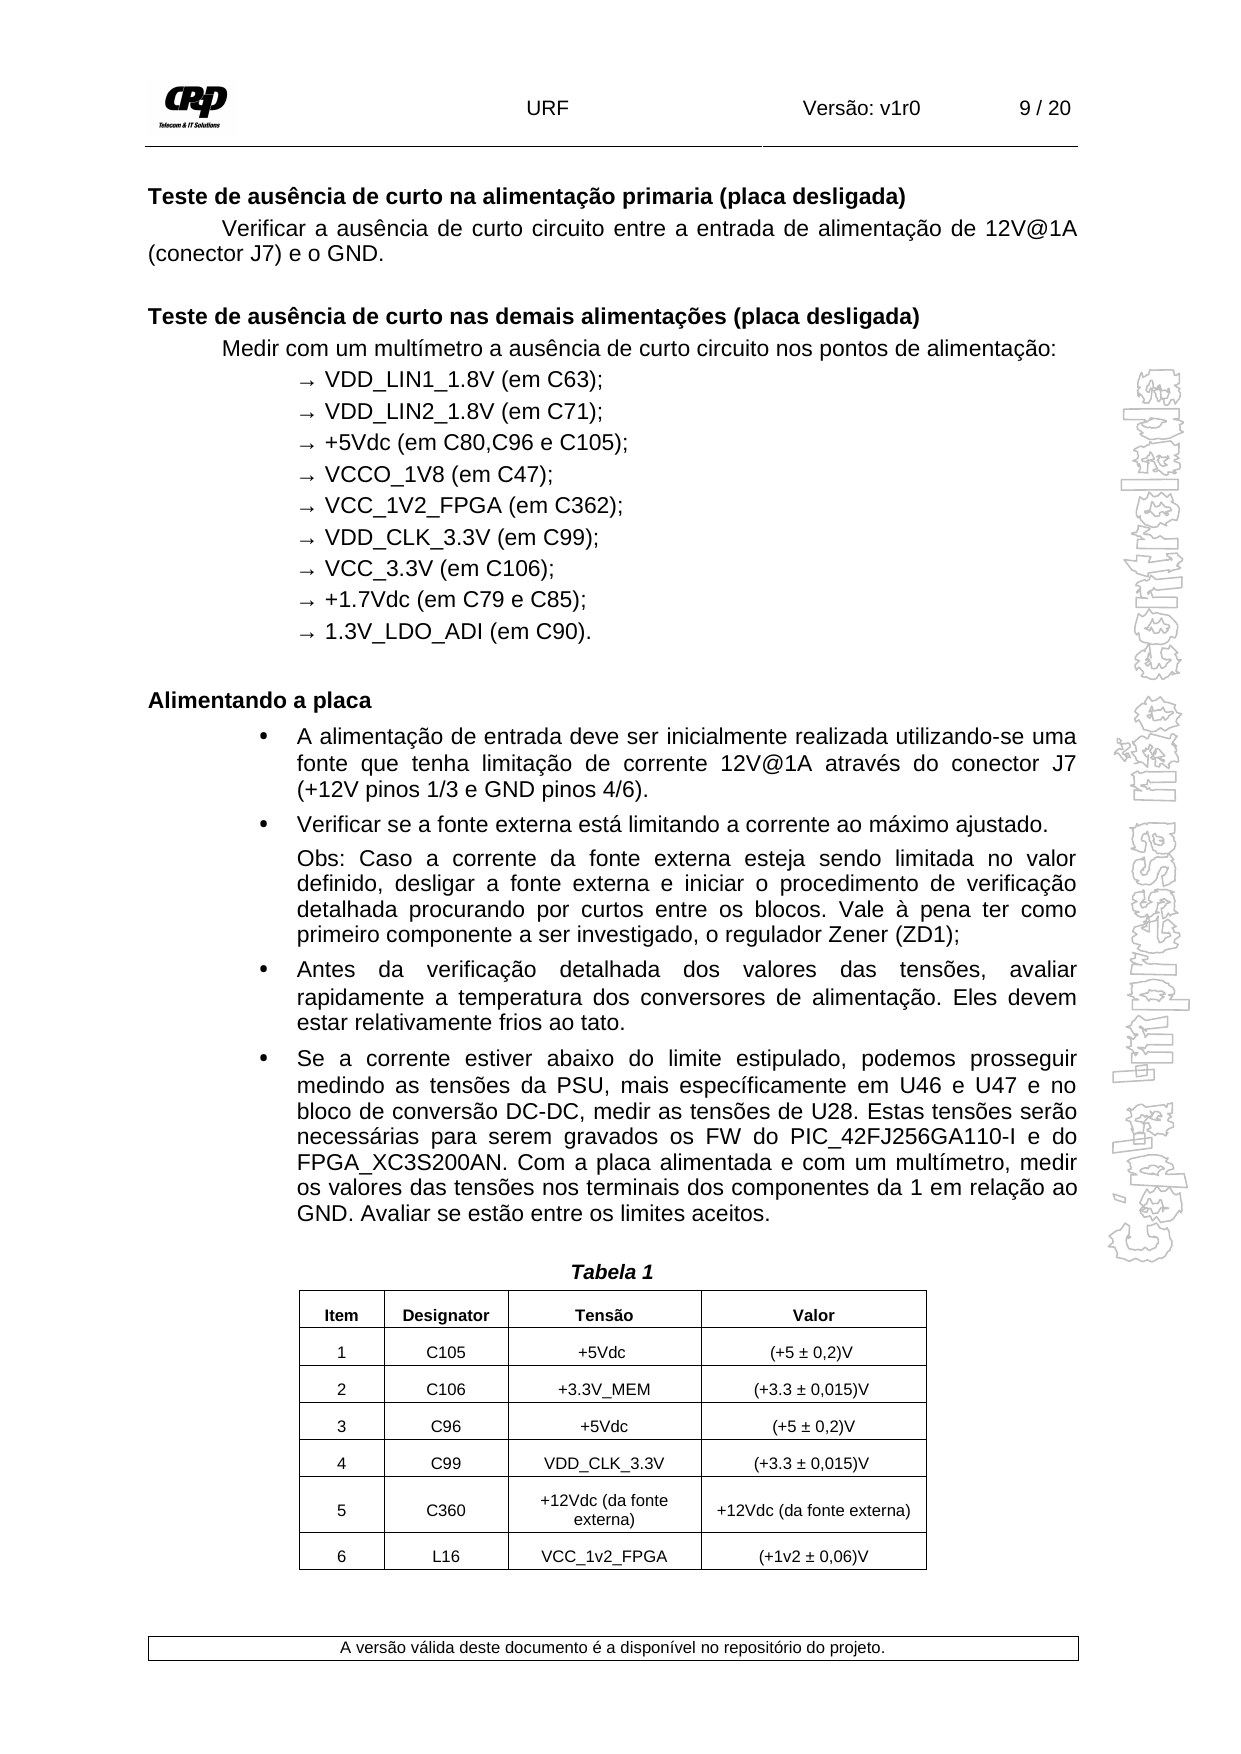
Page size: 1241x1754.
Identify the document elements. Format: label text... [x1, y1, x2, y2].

table_cell C96 [385, 1403, 508, 1439]
table_cell VDD_CLK_3.3V [509, 1440, 701, 1476]
text → +1.7Vdc (em C79 e C85); [148, 587, 1078, 613]
table_cell +5Vdc [509, 1403, 701, 1439]
text Tabela 1 [148, 1261, 1078, 1284]
text → VCCO_1V8 (em C47); [148, 461, 1078, 487]
table_cell L16 [385, 1533, 508, 1569]
table_cell +12Vdc (da fonte externa) [702, 1477, 926, 1532]
table_cell 1 [300, 1328, 384, 1365]
text → +5Vdc (em C80,C96 e C105); [148, 430, 1078, 455]
list A alimentação de entrada deve ser inicialmente realizada utilizando-se uma fonte que tenha limitação de corrente 12V@1A através do conector J7 (+12V pinos 1/3 e GND pinos 4/6). [259, 720, 1078, 802]
list Verificar se a fonte externa está limitando a corrente ao máximo ajustado. [259, 808, 1078, 839]
list Antes da verificação detalhada dos valores das tensões, avaliar rapidamente a temperatura dos conversores de alimentação. Eles devem estar relativamente frios ao tato. [259, 953, 1078, 1036]
text → VDD_LIN2_1.8V (em C71); [148, 398, 1078, 424]
table_header Item [300, 1291, 384, 1327]
table_cell C99 [385, 1440, 508, 1476]
table_cell (+3.3 ± 0,015)V [702, 1440, 926, 1476]
list Se a corrente estiver abaixo do limite estipulado, podemos prosseguir medindo as tensões da PSU, mais específicamente em U46 e U47 e no bloco de conversão DC-DC, medir as tensões de U28. Estas tensões serão necessárias para serem gravados os FW do PIC_42FJ256GA110-I e do FPGA_XC3S200AN. Com a placa alimentada e com um multímetro, medir os valores das tensões nos terminais dos componentes da Tabela 1 em relação ao GND. Avaliar se estão entre os limites aceitos. [259, 1042, 1078, 1226]
text → VDD_LIN1_1.8V (em C63); [148, 367, 1078, 392]
text → VCC_3.3V (em C106); [148, 556, 1078, 581]
table_cell C105 [385, 1328, 508, 1365]
subtitle Teste de ausência de curto na alimentação primaria (placa desligada) [148, 184, 1078, 209]
table_cell 4 [300, 1440, 384, 1476]
table_cell C360 [385, 1477, 508, 1532]
list Obs: Caso a corrente da fonte externa esteja sendo limitada no valor definido, desligar a fonte externa e iniciar o procedimento de verificação detalhada procurando por curtos entre os blocos. Vale à pena ter como primeiro componente a ser investigado, o regulador Zener (ZD1); [259, 845, 1078, 947]
text → VDD_CLK_3.3V (em C99); [148, 524, 1078, 550]
table_cell 2 [300, 1366, 384, 1402]
table_cell C106 [385, 1366, 508, 1402]
table_cell VCC_1v2_FPGA [509, 1533, 701, 1569]
table_header Tensão [509, 1291, 701, 1327]
table_cell +3.3V_MEM [509, 1366, 701, 1402]
text → 1.3V_LDO_ADI (em C90). [148, 619, 1078, 644]
picture [147, 80, 237, 137]
table_cell 6 [300, 1533, 384, 1569]
subtitle Alimentando a placa [148, 688, 1078, 714]
table_cell 3 [300, 1403, 384, 1439]
table_cell (+5 ± 0,2)V [702, 1328, 926, 1365]
subtitle Teste de ausência de curto nas demais alimentações (placa desligada) [148, 304, 1078, 329]
table_cell (+5 ± 0,2)V [702, 1403, 926, 1439]
text → VCC_1V2_FPGA (em C362); [148, 493, 1078, 518]
table_header Valor [702, 1291, 926, 1327]
table_cell 5 [300, 1477, 384, 1532]
table_cell (+1v2 ± 0,06)V [702, 1533, 926, 1569]
table_header Designator [385, 1291, 508, 1327]
table_cell +5Vdc [509, 1328, 701, 1365]
text Medir com um multímetro a ausência de curto circuito nos pontos de alimentação: [148, 336, 1078, 361]
table_cell (+3.3 ± 0,015)V [702, 1366, 926, 1402]
table_cell +12Vdc (da fonte externa) [509, 1477, 701, 1532]
